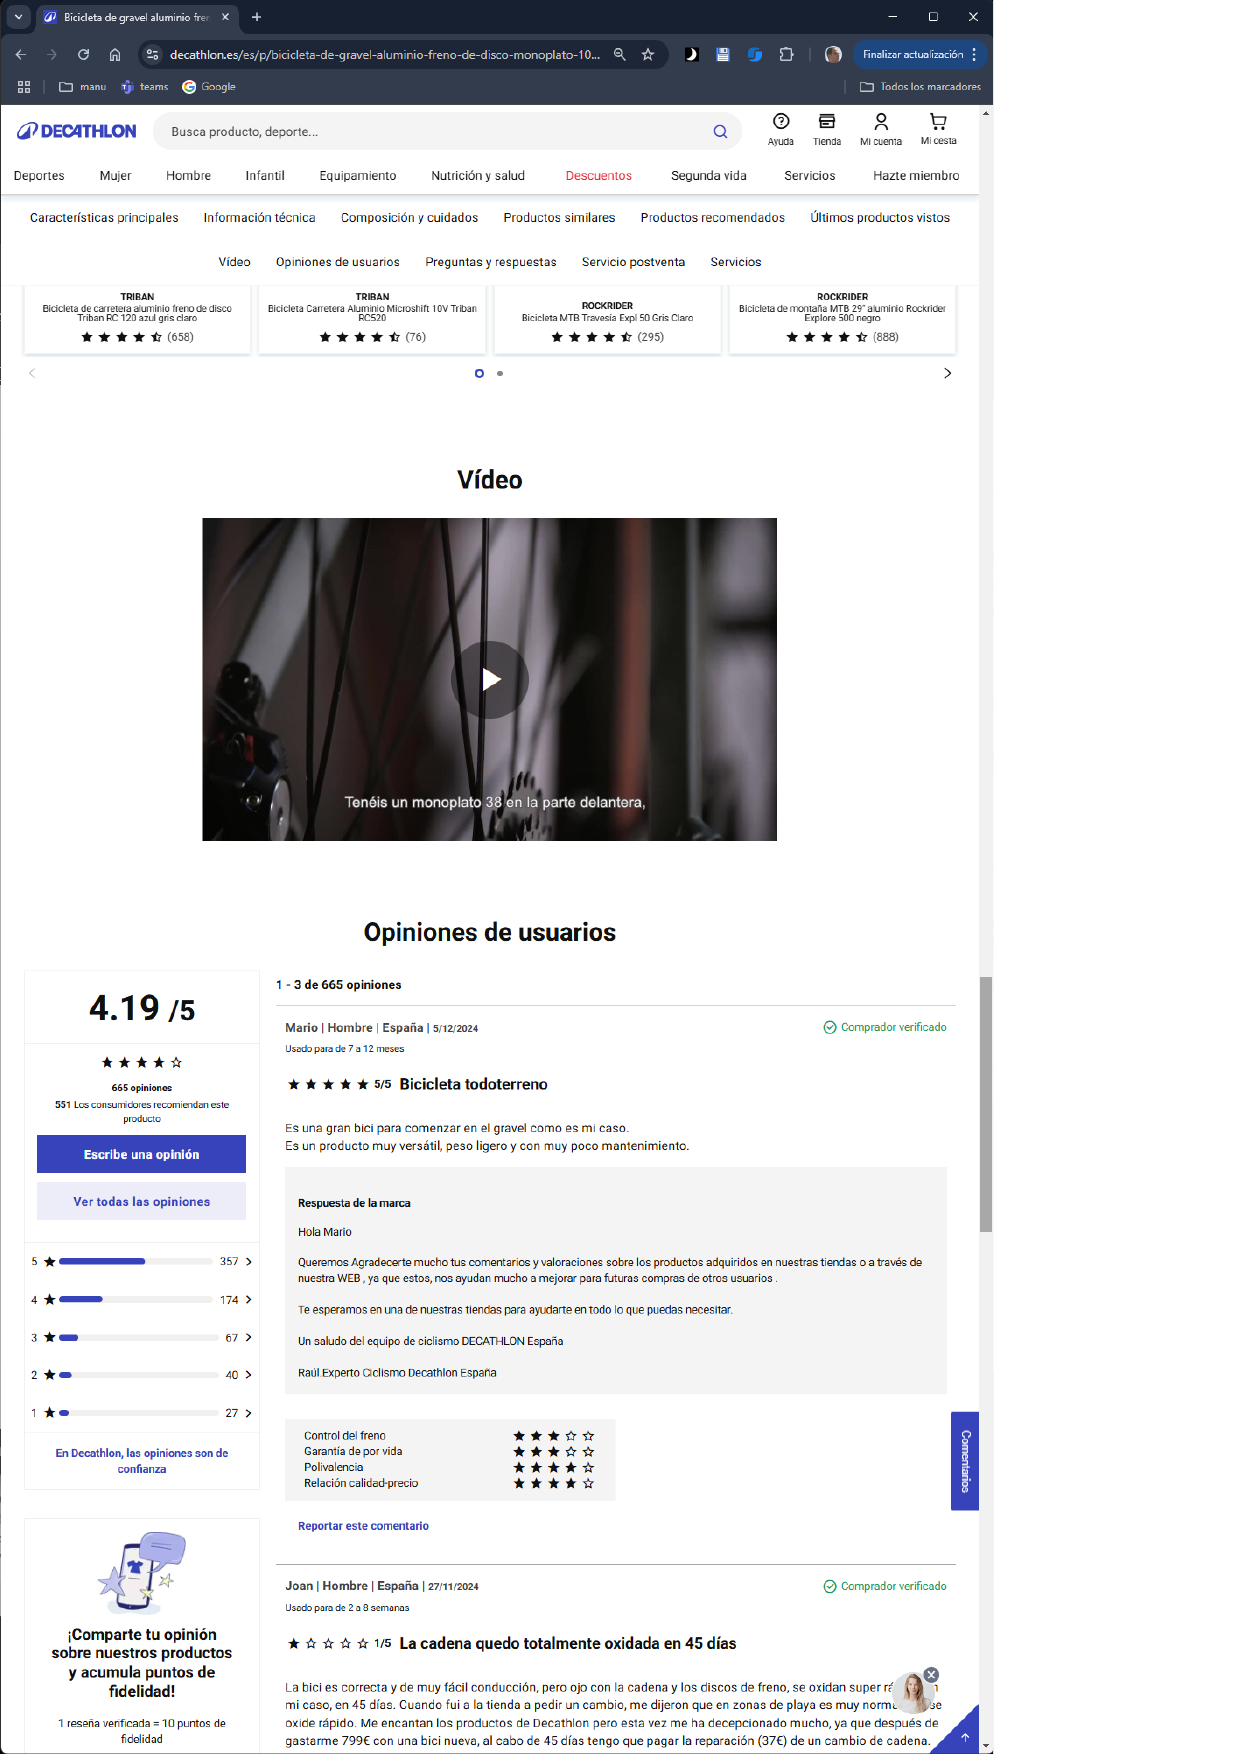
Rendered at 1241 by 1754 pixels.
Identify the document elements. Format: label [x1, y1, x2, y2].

picture [0, 0, 994, 1754]
